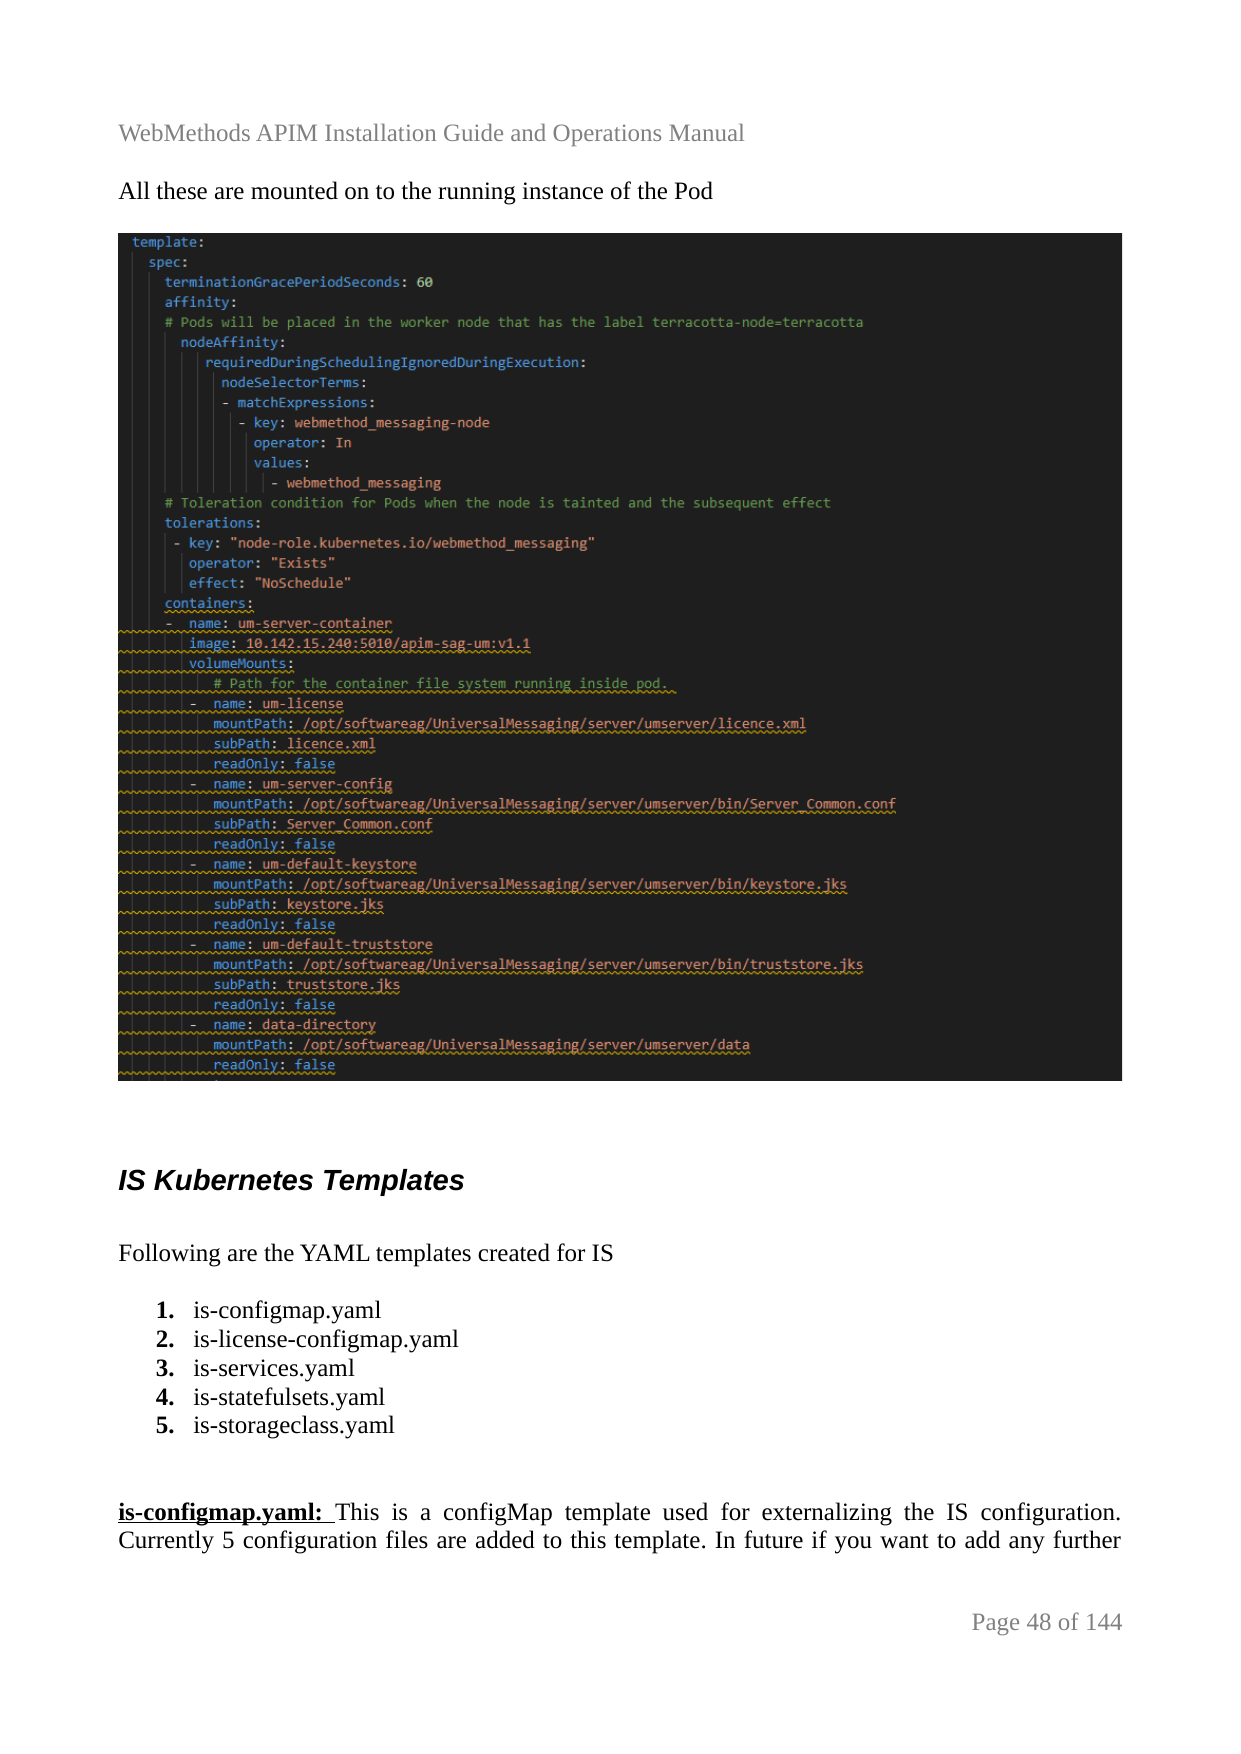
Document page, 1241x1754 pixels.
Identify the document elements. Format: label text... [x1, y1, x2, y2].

text All these are mounted on to the running instance of the Pod [118, 176, 1122, 205]
list is-license-configmap.yaml [156, 1324, 1122, 1353]
list is-storageclass.yaml [156, 1410, 1122, 1439]
subtitle IS Kubernetes Templates [118, 1163, 1122, 1197]
list is-services.yaml [156, 1353, 1122, 1382]
list is-statefulsets.yaml [156, 1382, 1122, 1410]
list is-configmap.yaml [156, 1295, 1122, 1324]
text is-configmap.yaml: This is a configMap template used for externalizing the IS configuration. Currently 5 configuration files are added to this template. In future if you want to add any further [118, 1497, 1122, 1554]
text Following are the YAML templates created for IS [118, 1238, 1122, 1267]
picture [118, 233, 1123, 1081]
